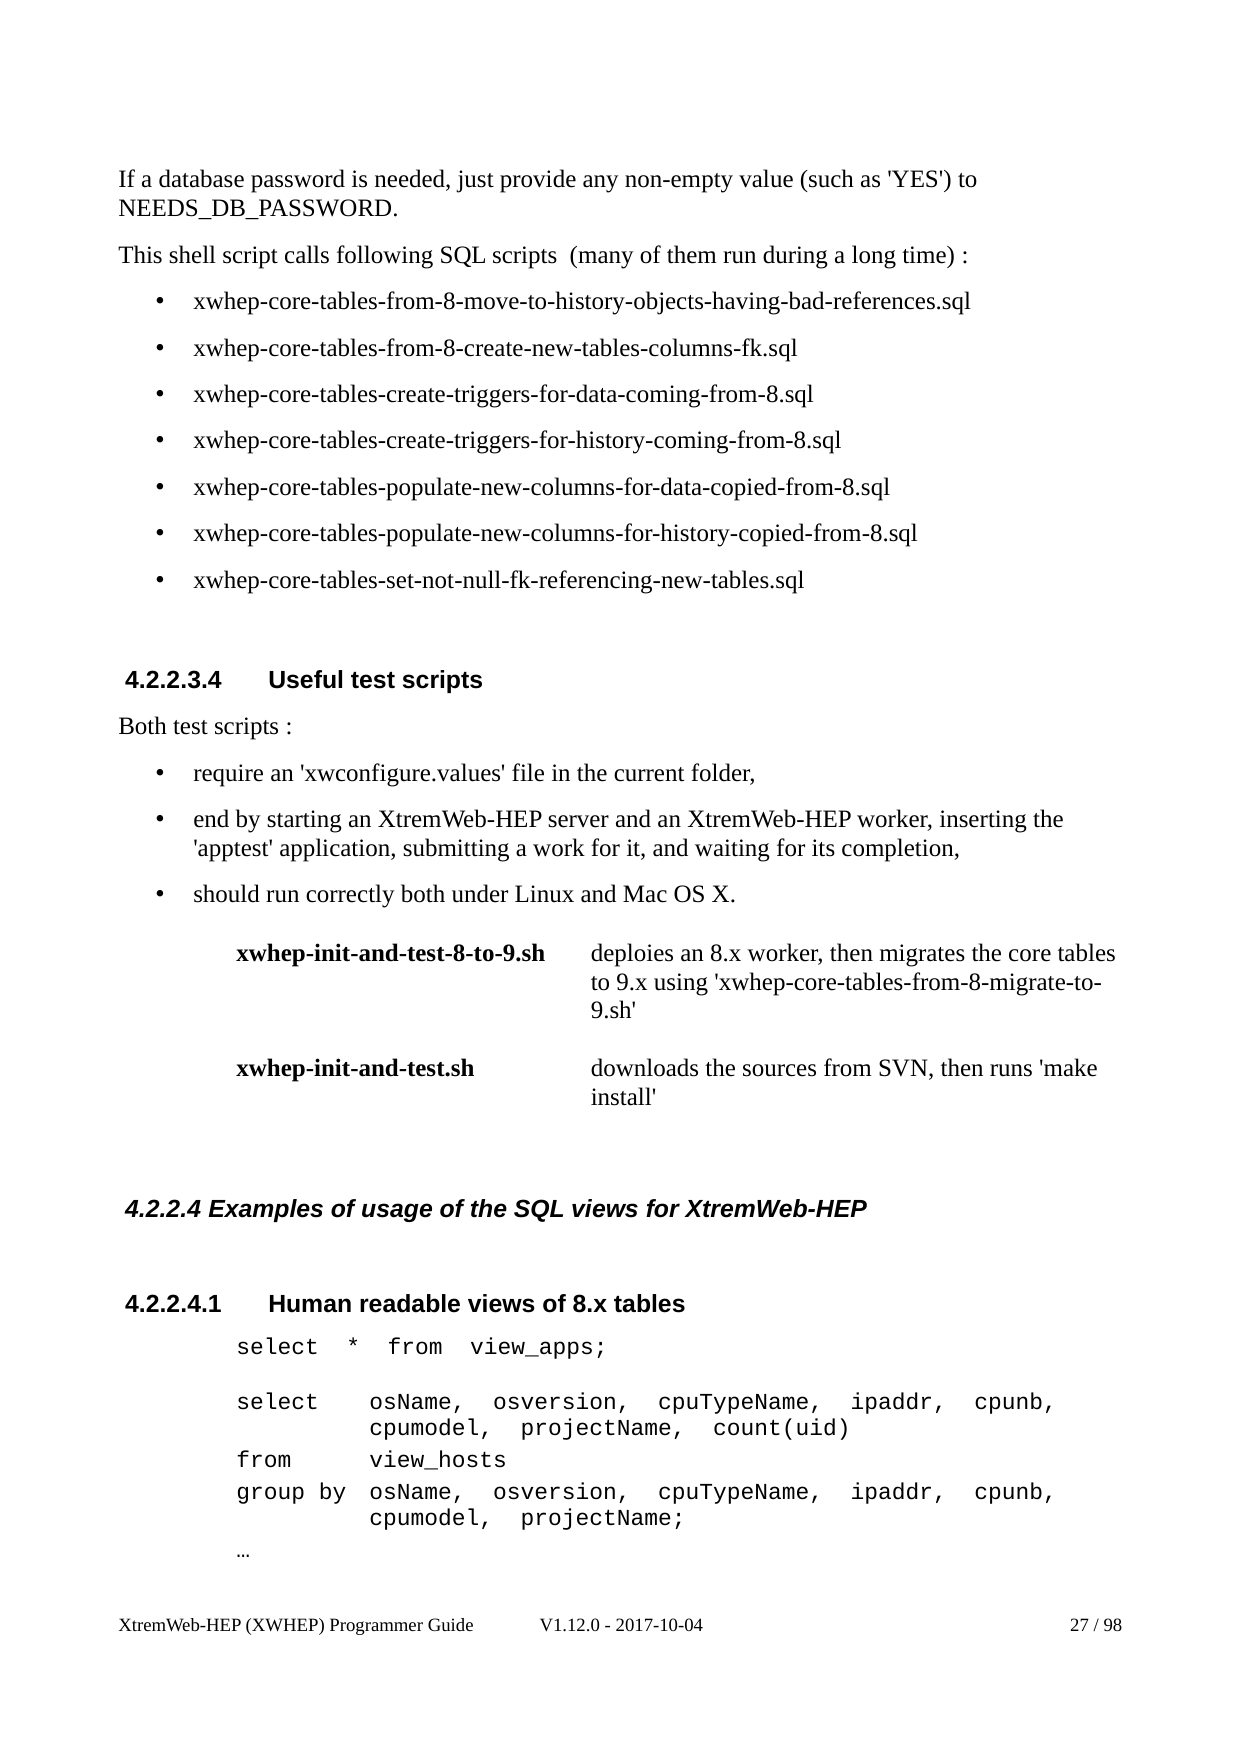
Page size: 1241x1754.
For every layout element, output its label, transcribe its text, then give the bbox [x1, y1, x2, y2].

text select osName, osversion, cpuTypeName, ipaddr, cpunb, cpumodel, projectName, count(uid) [236, 1391, 1122, 1443]
text … [236, 1538, 1122, 1564]
text This shell script calls following SQL scripts (many of them run during a long time) : [118, 240, 1122, 268]
text If a database password is needed, just provide any non-empty value (such as 'YES') to NEEDS_DB_PASSWORD. [118, 164, 1122, 222]
subtitle Useful test scripts [118, 665, 1122, 694]
subtitle Human readable views of 8.x tables [118, 1289, 1122, 1318]
text from view_hosts [236, 1448, 1122, 1474]
list xwhep-core-tables-create-triggers-for-data-coming-from-8.sql [156, 379, 1122, 408]
text xwhep-init-and-test-8-to-9.sh deploies an 8.x worker, then migrates the core tables to 9.x using 'xwhep-core-tables-from-8-migrate-to-9.sh' [236, 938, 1122, 1024]
text select * from view_apps; [236, 1335, 1122, 1361]
list xwhep-core-tables-from-8-move-to-history-objects-having-bad-references.sql [156, 286, 1122, 315]
list require an 'xwconfigure.values' file in the current folder, [156, 758, 1122, 787]
list xwhep-core-tables-create-triggers-for-history-coming-from-8.sql [156, 426, 1122, 454]
list xwhep-core-tables-set-not-null-fk-referencing-new-tables.sql [156, 565, 1122, 594]
subtitle Examples of usage of the SQL views for XtremWeb-HEP [118, 1194, 1122, 1223]
text Both test scripts : [118, 711, 1122, 740]
list xwhep-core-tables-populate-new-columns-for-history-copied-from-8.sql [156, 518, 1122, 547]
list end by starting an XtremWeb-HEP server and an XtremWeb-HEP worker, inserting the 'apptest' application, submitting a work for it, and waiting for its completion, [156, 804, 1122, 862]
list xwhep-core-tables-from-8-create-new-tables-columns-fk.sql [156, 333, 1122, 361]
text xwhep-init-and-test.sh downloads the sources from SVN, then runs 'make install' [236, 1053, 1122, 1111]
text group by osName, osversion, cpuTypeName, ipaddr, cpunb, cpumodel, projectName; [236, 1480, 1122, 1532]
list should run correctly both under Linux and Mac OS X. [156, 879, 1122, 908]
list xwhep-core-tables-populate-new-columns-for-data-copied-from-8.sql [156, 472, 1122, 501]
